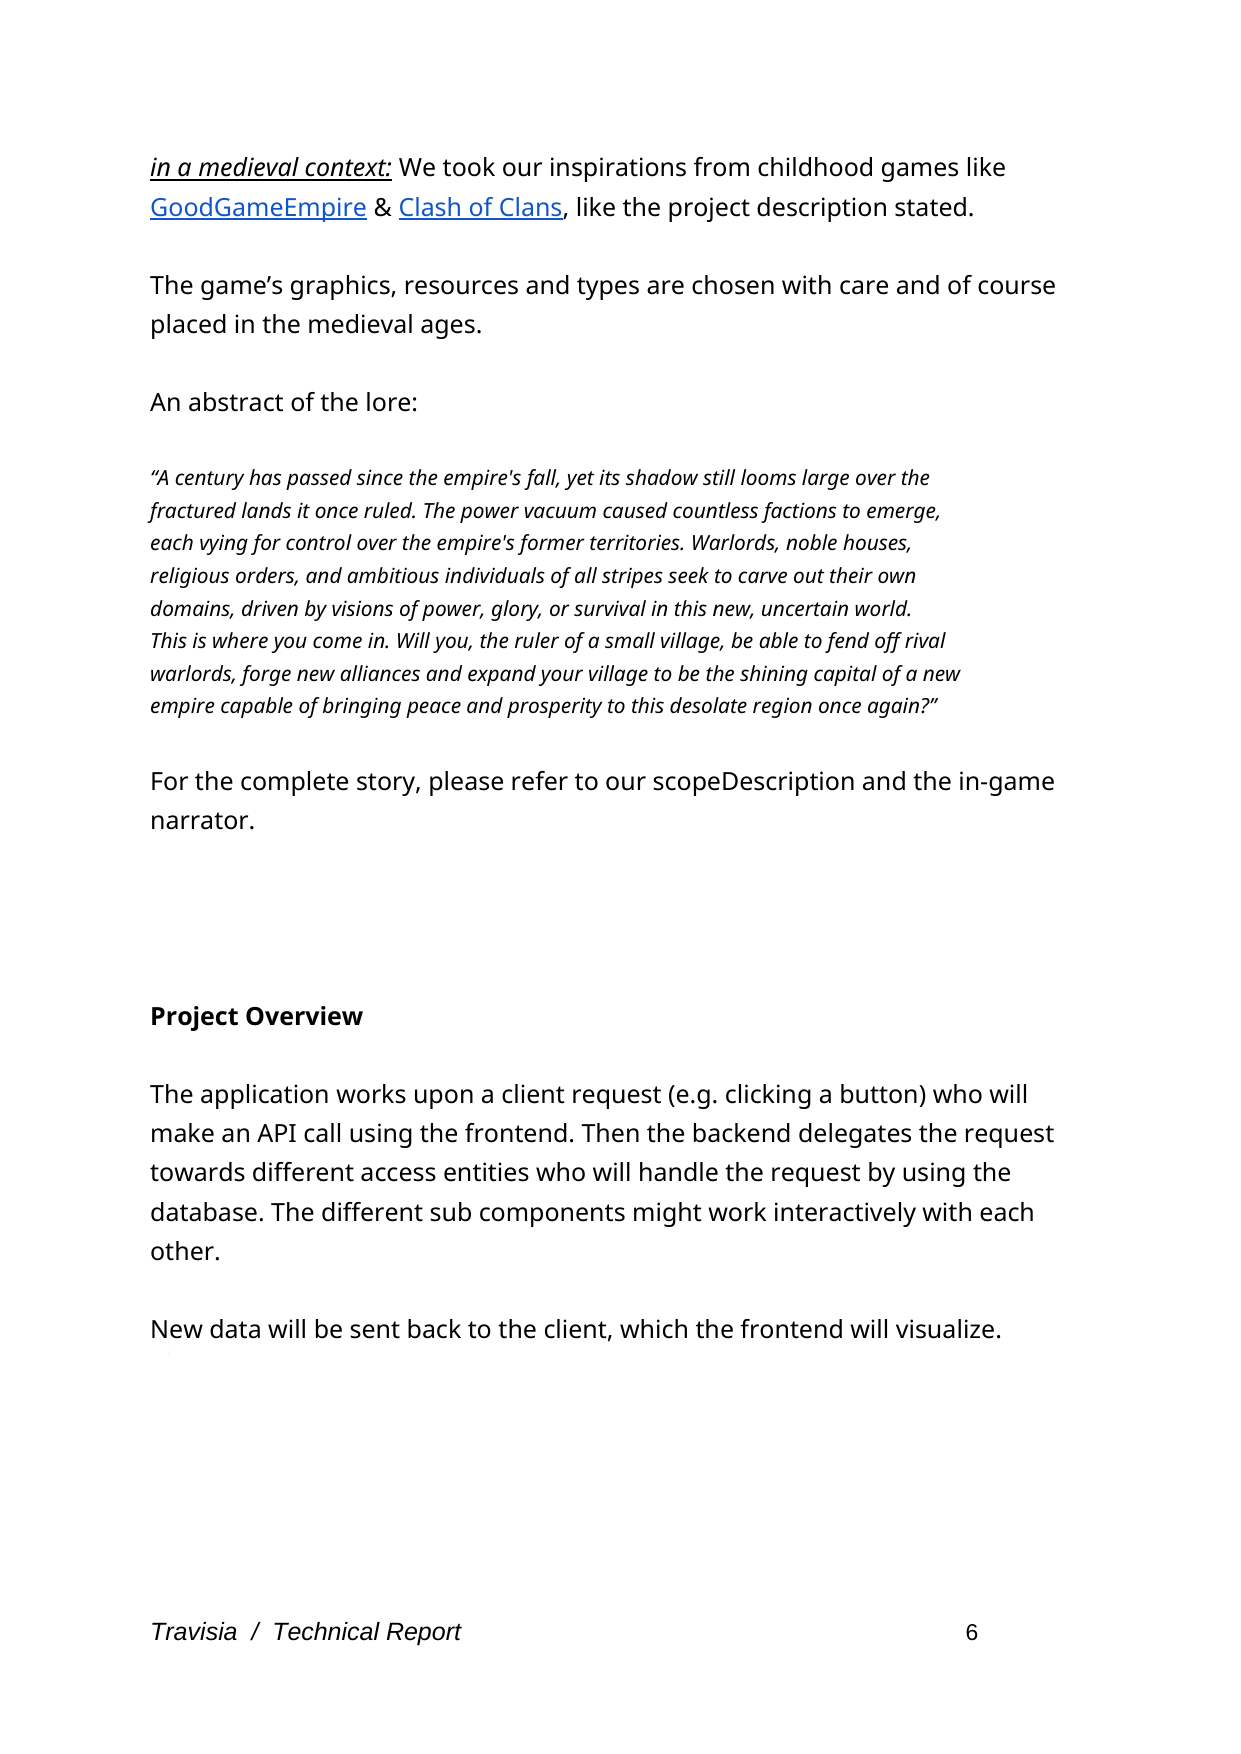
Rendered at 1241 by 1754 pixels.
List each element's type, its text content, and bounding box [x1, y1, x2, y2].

text in a medieval context: We took our inspirations from childhood games like GoodGameEmpire & Clash of Clans, like the project description stated. [150, 150, 1087, 223]
text each vying for control over the empire's former territories. Warlords, noble houses, [150, 528, 1087, 557]
text The application works upon a client request (e.g. clicking a button) who will make an API call using the frontend. Then the backend delegates the request towards different access entities who will handle the request by using the database. The different sub components might work interactively with each other. [150, 1077, 1087, 1267]
text New data will be sent back to the client, which the frontend will visualize. [150, 1312, 1087, 1346]
text fractured lands it once ruled. The power vacuum caused countless factions to emerge, [150, 496, 1087, 524]
text Project Overview [150, 998, 1087, 1032]
text empire capable of bringing peace and prosperity to this desolate region once again?” [150, 692, 1087, 720]
text The game’s graphics, resources and types are chosen with care and of course placed in the medieval ages. [150, 267, 1087, 341]
text This is where you come in. Will you, the ruler of a small village, be able to fend off rival [150, 626, 1087, 655]
text religious orders, and ambitious individuals of all stripes seek to carve out their own [150, 561, 1087, 589]
text For the complete story, please refer to our scopeDescription and the in-game narrator. [150, 763, 1087, 837]
text “A century has passed since the empire's fall, yet its shadow still looms large over the [150, 463, 1087, 492]
text An abstract of the lore: [150, 385, 1087, 419]
text domains, driven by visions of power, glory, or survival in this new, uncertain world. [150, 594, 1087, 622]
text warlords, forge new alliances and expand your village to be the shining capital of a new [150, 659, 1087, 687]
